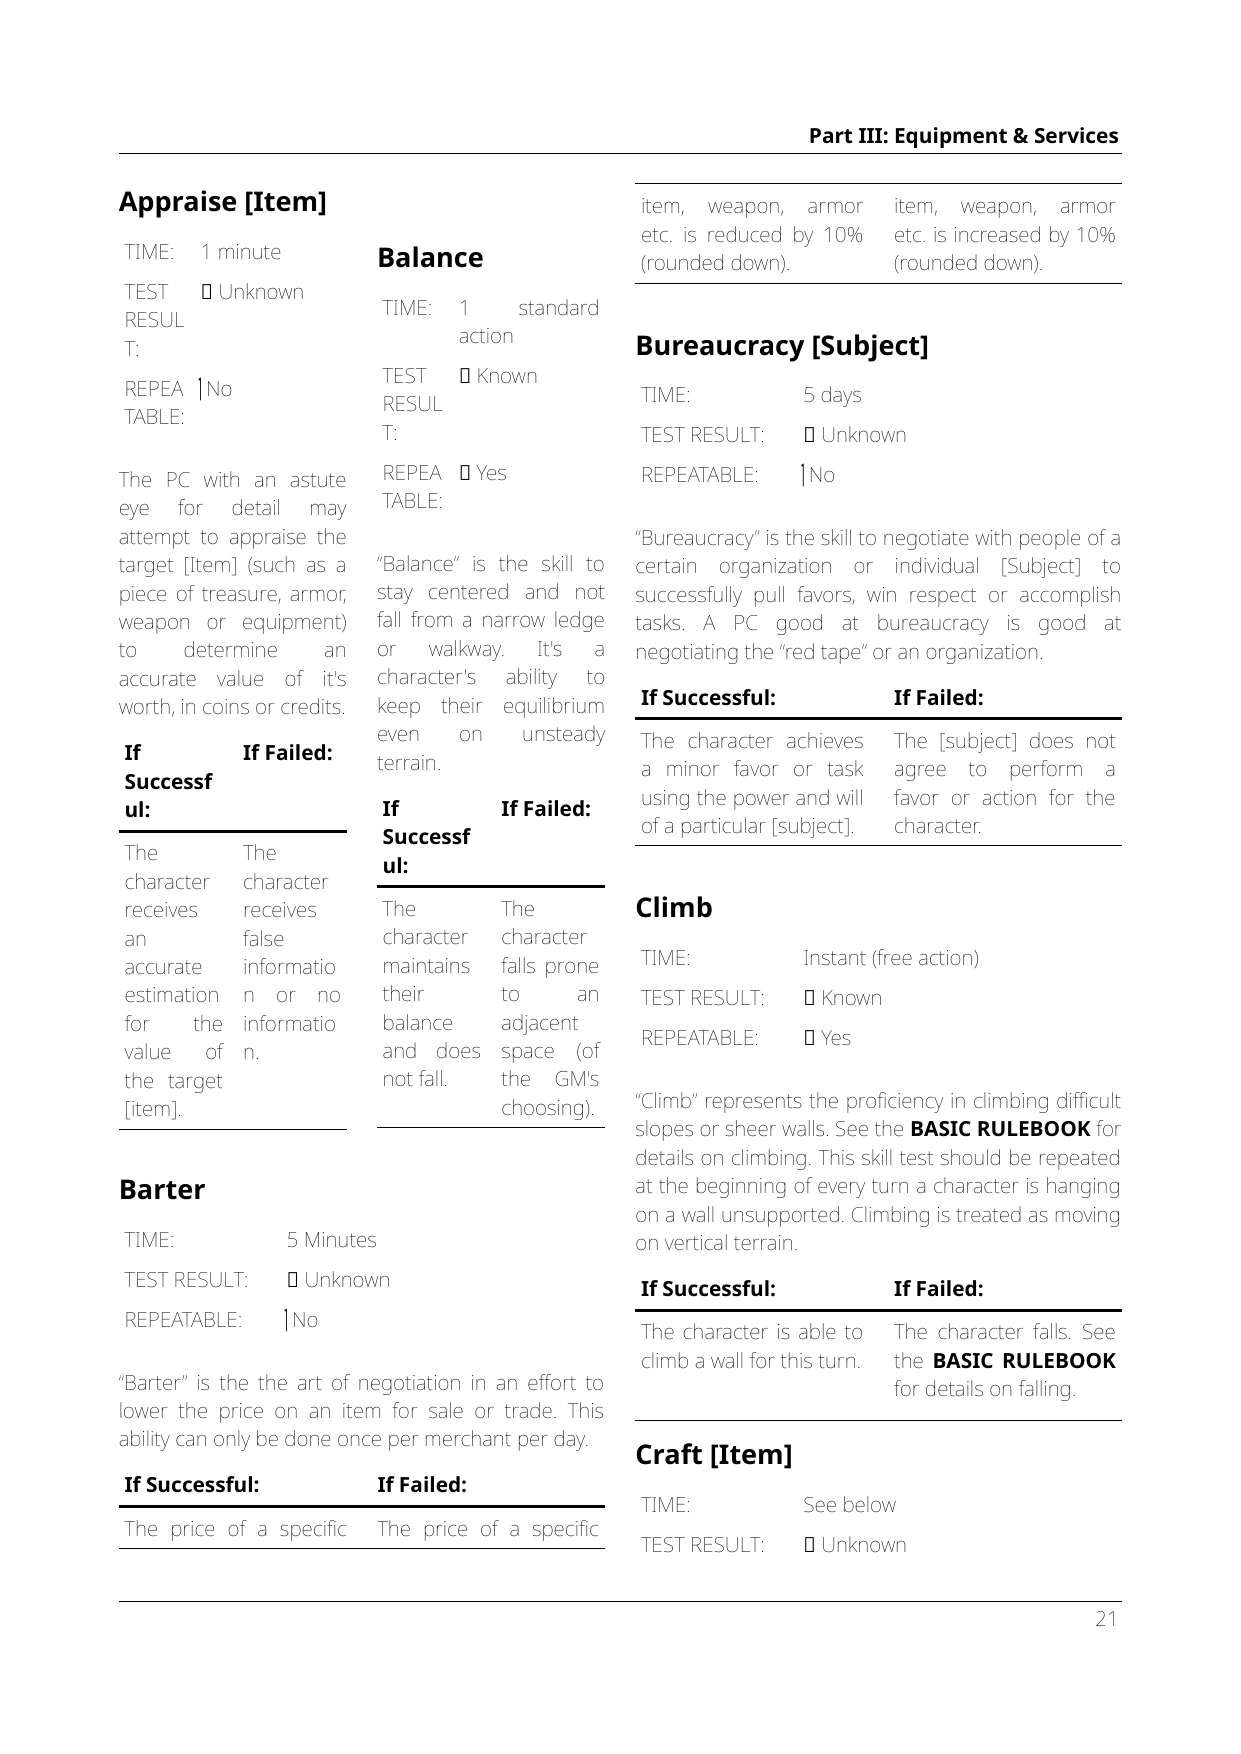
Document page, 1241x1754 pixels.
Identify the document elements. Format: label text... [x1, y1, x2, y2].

table_cell  Unknown [195, 271, 347, 368]
table_cell REPEATABLE: [119, 1299, 281, 1339]
table_cell [869, 184, 888, 282]
table_cell TEST RESULT: [635, 1524, 797, 1564]
table_header TIME: [119, 1220, 281, 1259]
table_cell  No [195, 368, 347, 436]
table_cell  No [797, 455, 1122, 494]
text Craft [Item] [635, 1435, 1122, 1472]
table_cell The character maintains their balance and does not fall. [377, 888, 487, 1127]
table_cell  No [281, 1299, 605, 1339]
table_cell The character receives an accurate estimation for the value of the target [item]. [119, 833, 228, 1128]
table_header If Successful: [377, 788, 487, 885]
text Bureaucracy [Subject] [635, 326, 1122, 363]
table_header [229, 733, 237, 829]
table_cell REPEATABLE: [377, 452, 453, 520]
table_cell The character falls prone to an adjacent space (of the GM's choosing). [496, 888, 605, 1127]
table_header If Successful: [635, 677, 869, 717]
table_header If Failed: [372, 1465, 605, 1505]
table_cell [487, 888, 496, 1127]
table_header [353, 1465, 372, 1505]
table_header Instant (free action) [797, 938, 1122, 978]
text “Barter” is the the art of negotiation in an effort to lower the price on an item for sale or trade. This ability can only be done once per merchant per day. [118, 1339, 605, 1453]
text “Bureaucracy” is the skill to negotiate with people of a certain organization or individual [Subject] to successfully pull favors, win respect or accomplish tasks. A PC good at bureaucracy is good at negotiating the “red tape” or an organization. [635, 494, 1122, 665]
table_cell item, weapon, armor etc. is increased by 10% (rounded down). [888, 184, 1122, 282]
text “Balance” is the skill to stay centered and not fall from a narrow ledge or walkway. It's a character's ability to keep their equilibrium even on unsteady terrain. [377, 520, 605, 776]
table_cell  Yes [797, 1018, 1122, 1057]
table_cell item, weapon, armor etc. is reduced by 10% (rounded down). [635, 184, 869, 282]
table_cell The character achieves a minor favor or task using the power and will of a particular [subject]. [635, 720, 869, 845]
table_cell The character receives false information or no information. [237, 833, 347, 1128]
table_header 5 Minutes [281, 1220, 605, 1259]
table_cell REPEATABLE: [635, 455, 797, 494]
table_cell [869, 1312, 888, 1420]
table_cell The price of a specific [372, 1508, 605, 1548]
table_header If Failed: [496, 788, 605, 885]
table_header [487, 788, 496, 885]
table_header TIME: [635, 375, 797, 415]
table_cell REPEATABLE: [119, 368, 194, 436]
table_cell TEST RESULT: [119, 1259, 281, 1299]
table_header If Successful: [119, 1465, 353, 1505]
table_header See below [797, 1484, 1122, 1524]
table_header If Failed: [888, 677, 1122, 717]
text Balance [377, 238, 605, 275]
table_cell  Known [453, 355, 605, 452]
table_cell  Known [797, 978, 1122, 1018]
table_header If Successful: [635, 1269, 869, 1308]
table_cell  Yes [453, 452, 605, 520]
table_cell [353, 1508, 372, 1548]
table_cell [869, 720, 888, 845]
table_cell  Unknown [281, 1259, 605, 1299]
table_cell  Unknown [797, 1524, 1122, 1564]
table_header TIME: [635, 1484, 797, 1524]
text Climb [635, 889, 1122, 926]
table_header [869, 1269, 888, 1308]
table_header TIME: [635, 938, 797, 978]
table_header TIME: [377, 287, 453, 355]
table_header 1 standard action [453, 287, 605, 355]
table_header If Failed: [237, 733, 347, 829]
table_cell The [subject] does not agree to perform a favor or action for the character. [888, 720, 1122, 845]
table_cell REPEATABLE: [635, 1018, 797, 1057]
table_cell TEST RESULT: [119, 271, 194, 368]
table_cell The character is able to climb a wall for this turn. [635, 1312, 869, 1420]
table_cell TEST RESULT: [635, 978, 797, 1018]
table_header If Successful: [119, 733, 228, 829]
text “Climb” represents the proficiency in climbing difficult slopes or sheer walls. See the BASIC RULEBOOK for details on climbing. This skill test should be repeated at the beginning of every turn a character is hanging on a wall unsupported. Climbing is treated as moving on vertical terrain. [635, 1057, 1122, 1257]
table_header 5 days [797, 375, 1122, 415]
table_cell The price of a specific [119, 1508, 353, 1548]
text The PC with an astute eye for detail may attempt to appraise the target [Item] (such as a piece of treasure, armor, weapon or equipment) to determine an accurate value of it's worth, in coins or credits. [118, 436, 347, 721]
table_header If Failed: [888, 1269, 1122, 1308]
table_cell The character falls. See the BASIC RULEBOOK for details on falling. [888, 1312, 1122, 1420]
table_cell TEST RESULT: [377, 355, 453, 452]
table_cell TEST RESULT: [635, 415, 797, 455]
table_header 1 minute [195, 231, 347, 271]
text Appraise [Item] [118, 183, 347, 219]
text Barter [118, 1171, 605, 1207]
table_cell [229, 833, 237, 1128]
table_cell  Unknown [797, 415, 1122, 455]
table_header TIME: [119, 231, 194, 271]
table_header [869, 677, 888, 717]
